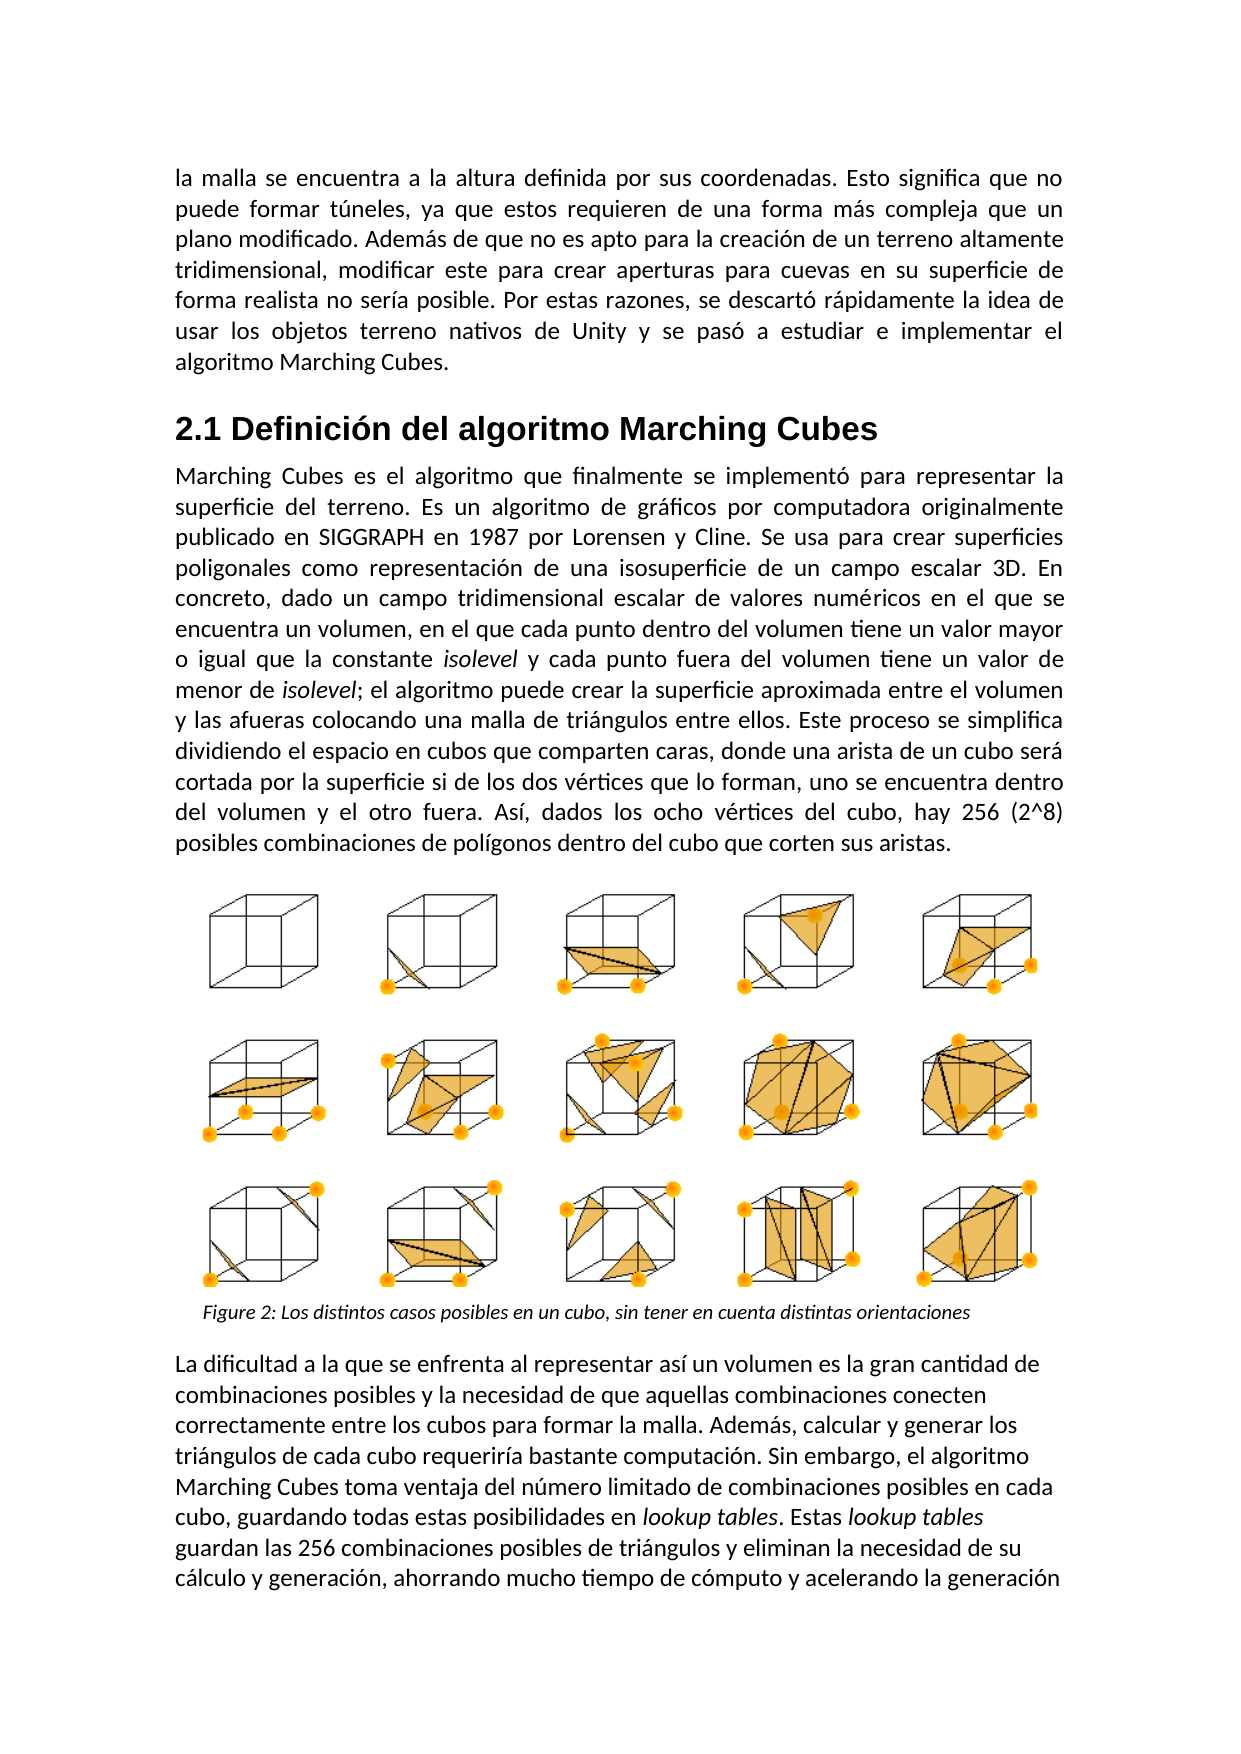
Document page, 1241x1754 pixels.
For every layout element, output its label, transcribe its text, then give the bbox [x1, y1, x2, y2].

text Marching Cubes es el algoritmo que finalmente se implementó para representar la superficie del terreno. Es un algoritmo de gráficos por computadora originalmente publicado en SIGGRAPH en 1987 por Lorensen y Cline. Se usa para crear superficies poligonales como representación de una isosuperficie de un campo escalar 3D. En concreto, dado un campo tridimensional escalar de valores numéricos en el que se encuentra un volumen, en el que cada punto dentro del volumen tiene un valor mayor o igual que la constante isolevel y cada punto fuera del volumen tiene un valor de menor de isolevel; el algoritmo puede crear la superficie aproximada entre el volumen y las afueras colocando una malla de triángulos entre ellos. Este proceso se simplifica dividiendo el espacio en cubos que comparten caras, donde una arista de un cubo será cortada por la superficie si de los dos vértices que lo forman, uno se encuentra dentro del volumen y el otro fuera. Así, dados los ocho vértices del cubo, hay 256 (2^8) posibles combinaciones de polígonos dentro del cubo que corten sus aristas. [175, 460, 1065, 857]
picture [202, 893, 1038, 1287]
subtitle Definición del algoritmo Marching Cubes [175, 409, 1065, 448]
text La dificultad a la que se enfrenta al representar así un volumen es la gran cantidad de combinaciones posibles y la necesidad de que aquellas combinaciones conecten correctamente entre los cubos para formar la malla. Además, calcular y generar los triángulos de cada cubo requeriría bastante computación. Sin embargo, el algoritmo Marching Cubes toma ventaja del número limitado de combinaciones posibles en cada cubo, guardando todas estas posibilidades en lookup tables. Estas lookup tables guardan las 256 combinaciones posibles de triángulos y eliminan la necesidad de su cálculo y generación, ahorrando mucho tiempo de cómputo y acelerando la generación [175, 870, 1065, 1593]
text Figure 2: Los distintos casos posibles en un cubo, sin tener en cuenta distintas orientaciones [203, 1287, 1038, 1324]
text la malla se encuentra a la altura definida por sus coordenadas. Esto significa que no puede formar túneles, ya que estos requieren de una forma más compleja que un plano modificado. Además de que no es apto para la creación de un terreno altamente tridimensional, modificar este para crear aperturas para cuevas en su superficie de forma realista no sería posible. Por estas razones, se descartó rápidamente la idea de usar los objetos terreno nativos de Unity y se pasó a estudiar e implementar el algoritmo Marching Cubes. [175, 162, 1065, 376]
